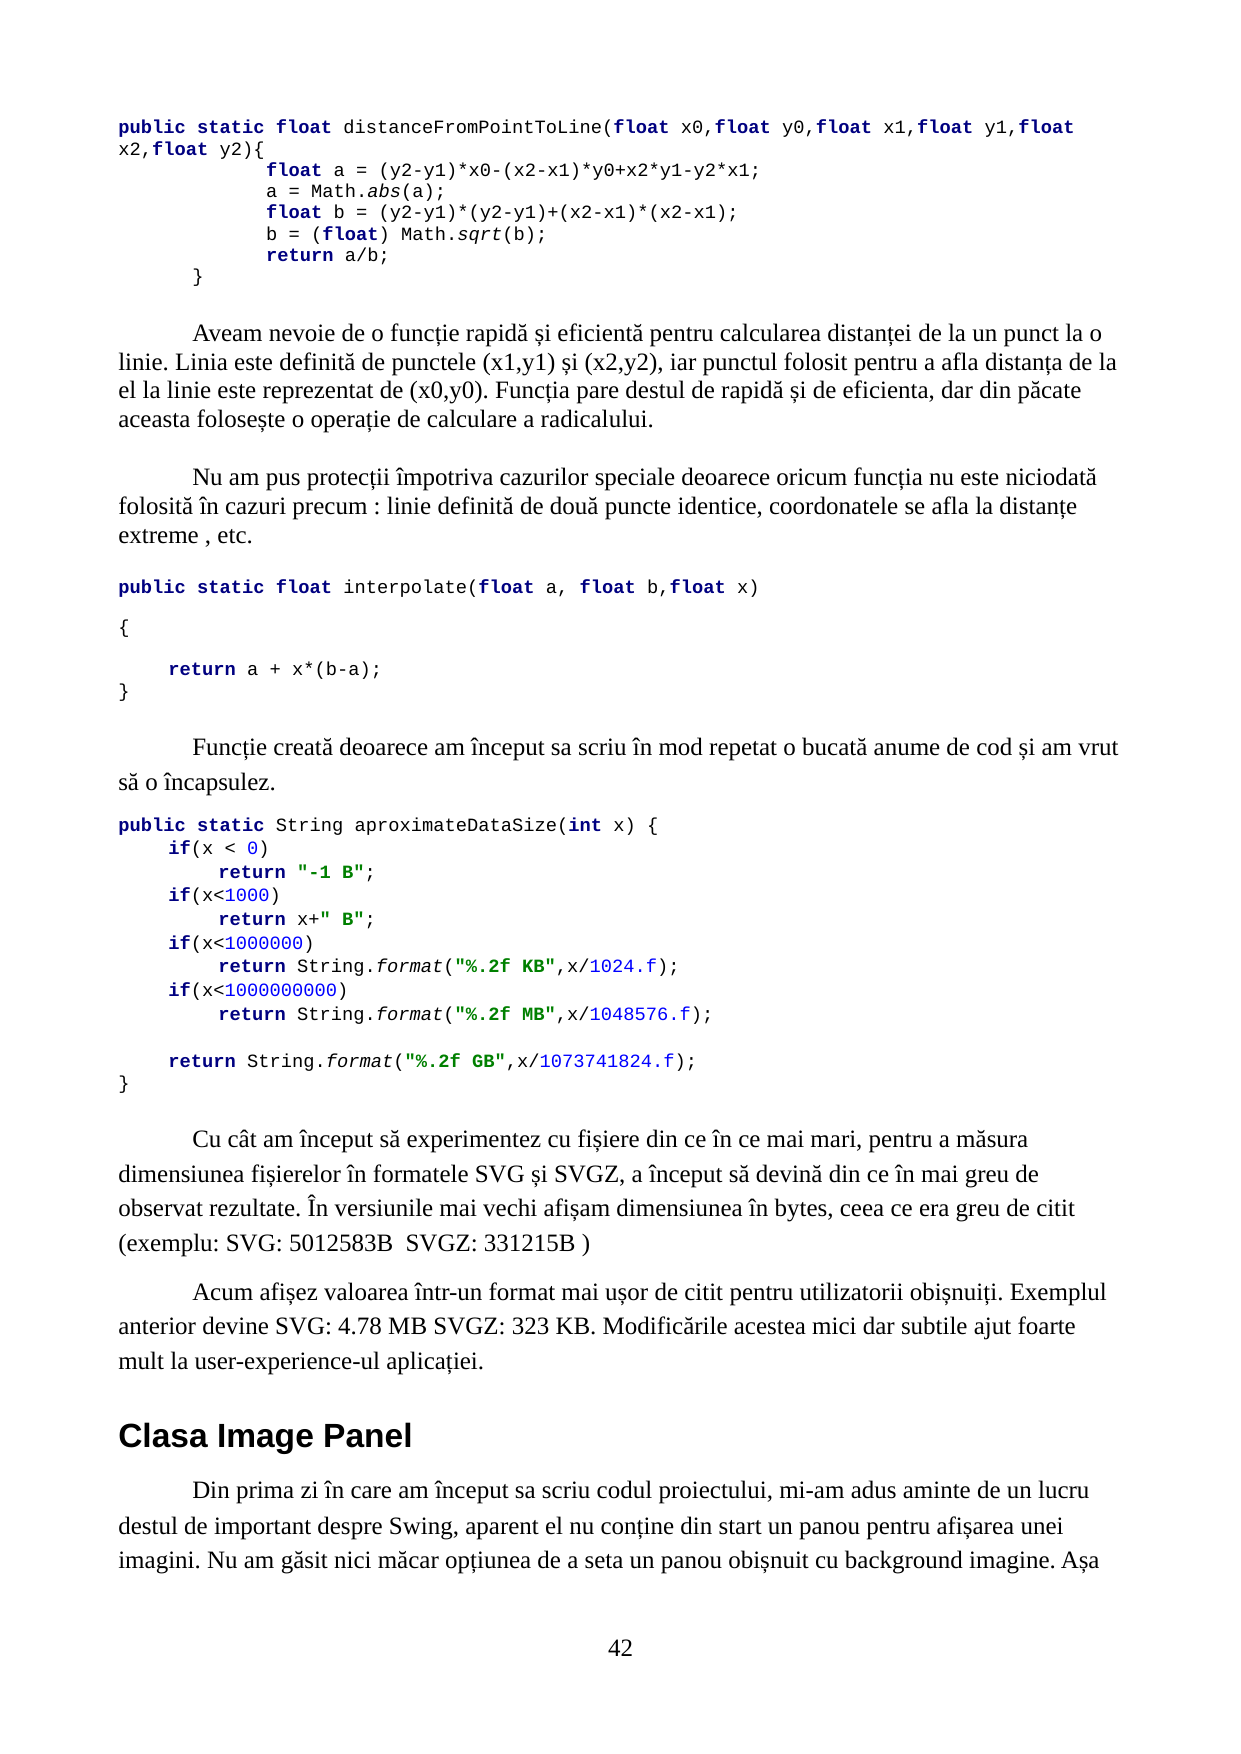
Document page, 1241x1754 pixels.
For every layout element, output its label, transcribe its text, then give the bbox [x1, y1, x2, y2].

text float a = (y2-y1)*x0-(x2-x1)*y0+x2*y1-y2*x1; [118, 161, 1122, 182]
text return "-1 B"; [118, 861, 1122, 884]
text public static float distanceFromPointToLine(float x0,float y0,float x1,float y1,float x2,float y2){ [118, 118, 1122, 161]
text float b = (y2-y1)*(y2-y1)+(x2-x1)*(x2-x1); [118, 203, 1122, 224]
text return a + x*(b-a); [118, 658, 1122, 682]
text a = Math.abs(a); [118, 182, 1122, 203]
text } [118, 267, 1122, 288]
text public static float interpolate(float a, float b,float x) [118, 578, 1122, 599]
text if(x<1000) [118, 884, 1122, 908]
text Funcție creată deoarece am început sa scriu în mod repetat o bucată anume de cod și am vrut să o încapsulez. [118, 732, 1122, 796]
text Cu cât am început să experimentez cu fișiere din ce în ce mai mari, pentru a măsura dimensiunea fișierelor în formatele SVG și SVGZ, a început să devină din ce în mai greu de observat rezultate. În versiunile mai vechi afișam dimensiunea în bytes, ceea ce era greu de citit (exemplu: SVG: 5012583B SVGZ: 331215B ) [118, 1124, 1122, 1257]
text return String.format("%.2f GB",x/1073741824.f); [118, 1050, 1122, 1074]
text } [118, 1074, 1122, 1095]
text b = (float) Math.sqrt(b); [118, 224, 1122, 246]
subtitle Clasa Image Panel [118, 1416, 1122, 1454]
text Nu am pus protecții împotriva cazurilor speciale deoarece oricum funcția nu este niciodată folosită în cazuri precum : linie definită de două puncte identice, coordonatele se afla la distanțe extreme , etc. [118, 462, 1122, 548]
text Aveam nevoie de o funcție rapidă și eficientă pentru calcularea distanței de la un punct la o linie. Linia este definită de punctele (x1,y1) și (x2,y2), iar punctul folosit pentru a afla distanța de la el la linie este reprezentat de (x0,y0). Funcția pare destul de rapidă și de eficienta, dar din păcate aceasta folosește o operație de calculare a radicalului. [118, 318, 1122, 433]
text return String.format("%.2f MB",x/1048576.f); [118, 1003, 1122, 1026]
text { [118, 618, 1122, 639]
text if(x<1000000000) [118, 979, 1122, 1003]
text } [118, 682, 1122, 703]
text if(x < 0) [118, 837, 1122, 861]
text public static String aproximateDataSize(int x) { [118, 816, 1122, 837]
text return x+" B"; [118, 908, 1122, 932]
text return String.format("%.2f KB",x/1024.f); [118, 955, 1122, 979]
text return a/b; [118, 246, 1122, 267]
text Din prima zi în care am început sa scriu codul proiectului, mi-am adus aminte de un lucru destul de important despre Swing, aparent el nu conține din start un panou pentru afișarea unei imagini. Nu am găsit nici măcar opțiunea de a seta un panou obișnuit cu background imagine. Așa [118, 1467, 1122, 1574]
text if(x<1000000) [118, 932, 1122, 955]
text Acum afișez valoarea într-un format mai ușor de citit pentru utilizatorii obișnuiți. Exemplul anterior devine SVG: 4.78 MB SVGZ: 323 KB. Modificările acestea mici dar subtile ajut foarte mult la user-experience-ul aplicației. [118, 1277, 1122, 1374]
